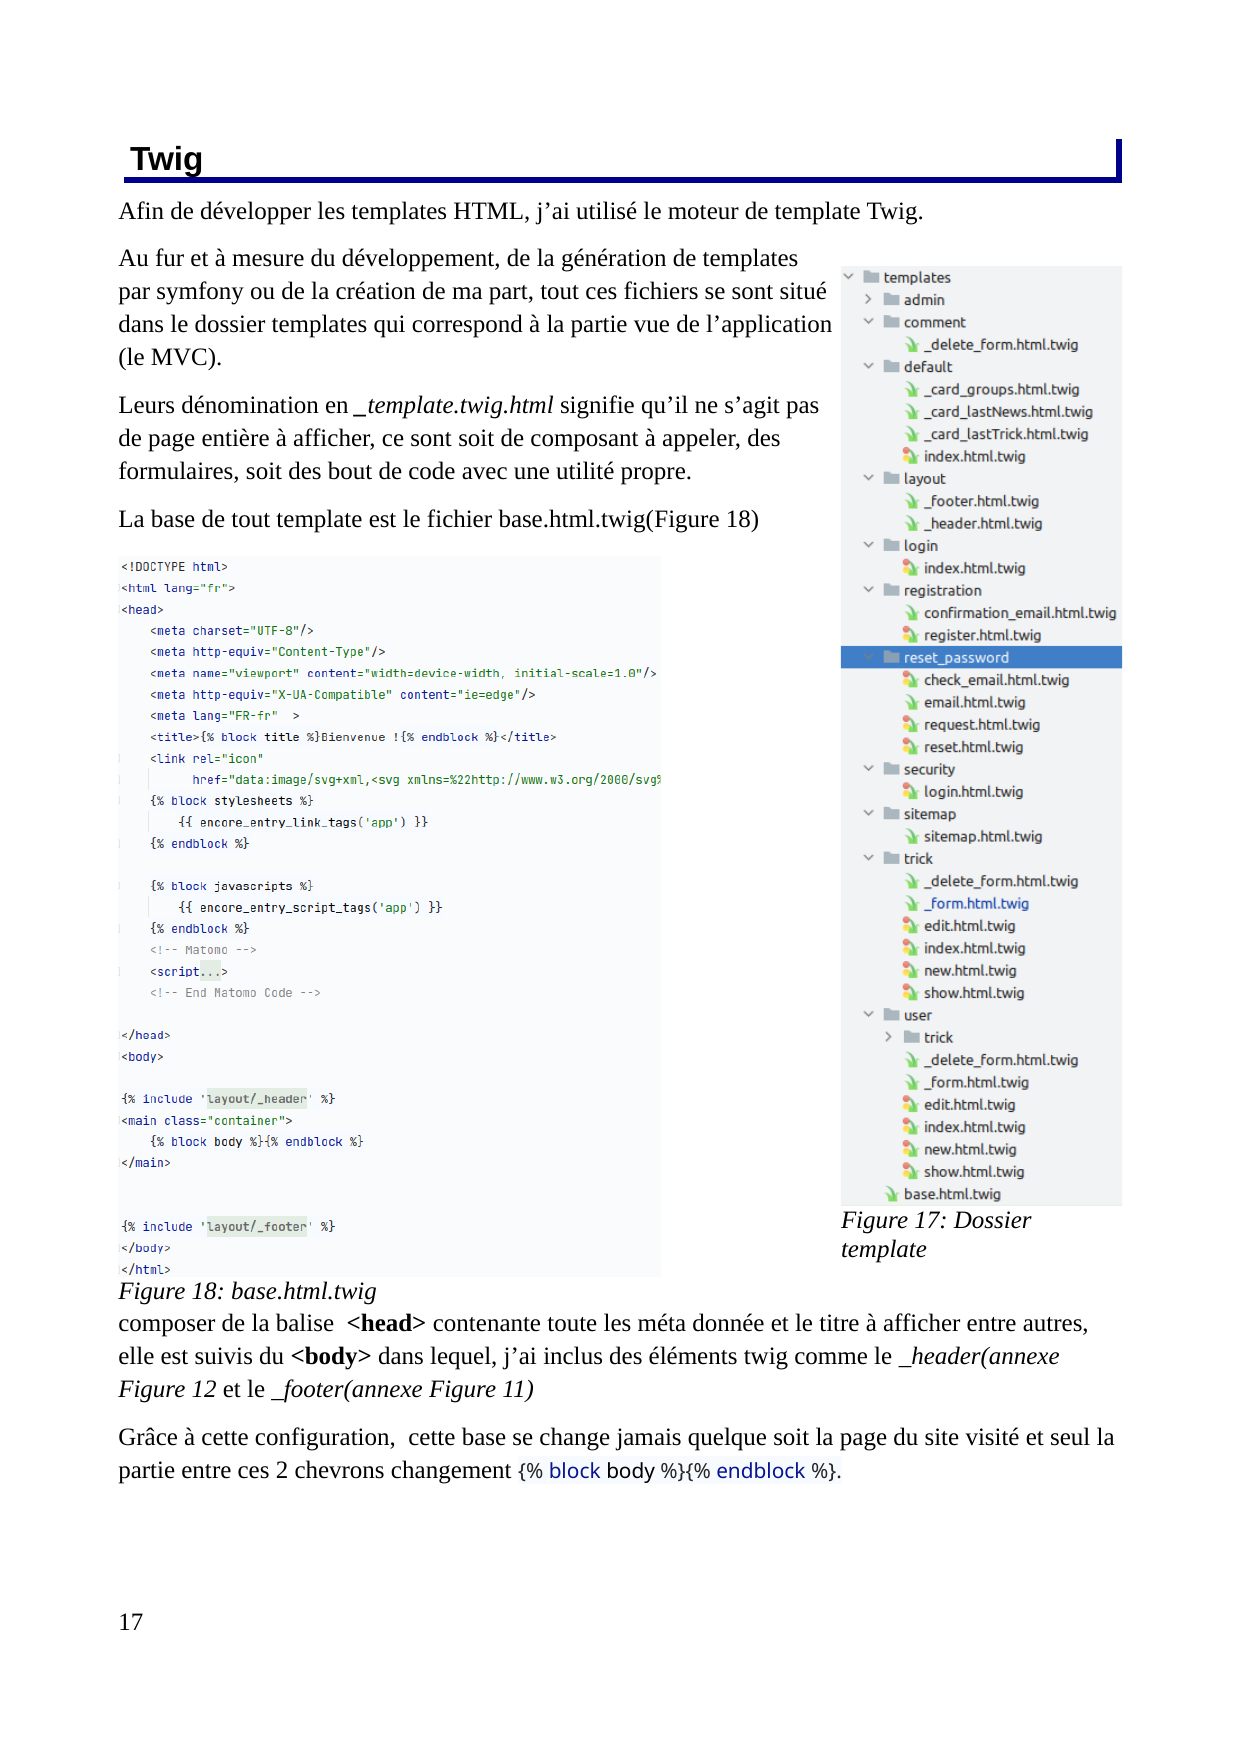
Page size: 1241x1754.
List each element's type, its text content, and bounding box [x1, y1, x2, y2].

picture [840, 266, 1123, 1206]
text Figure 17: Dossier template [841, 1206, 1122, 1263]
subtitle Twig [118, 139, 1116, 177]
text Afin de développer les templates HTML, j’ai utilisé le moteur de template Twig. [118, 196, 1122, 224]
text Leurs dénomination en _template.twig.html signifie qu’il ne s’agit pas de page entière à afficher, ce sont soit de composant à appeler, des formulaires, soit des bout de code avec une utilité propre. [118, 390, 840, 485]
text Grâce à cette configuration, cette base se change jamais quelque soit la page du site visité et seul la partie entre ces 2 chevrons changement {% block body %}{% endblock %}. [118, 1422, 1122, 1484]
text La base de tout template est le fichier base.html.twig(Figure 18) composer de la balise <head> contenante toute les méta donnée et le titre à afficher entre autres, elle est suivis du <body> dans lequel, j’ai inclus des éléments twig comme le _header(annexe Figure 12 et le _footer(annexe Figure 11) [118, 504, 1122, 1403]
text Au fur et à mesure du développement, de la génération de templates par symfony ou de la création de ma part, tout ces fichiers se sont situé dans le dossier templates qui correspond à la partie vue de l’application (le MVC). [118, 243, 1122, 371]
picture [118, 556, 661, 1277]
text Figure 18: base.html.twig [118, 1277, 661, 1305]
text [841, 254, 1122, 266]
